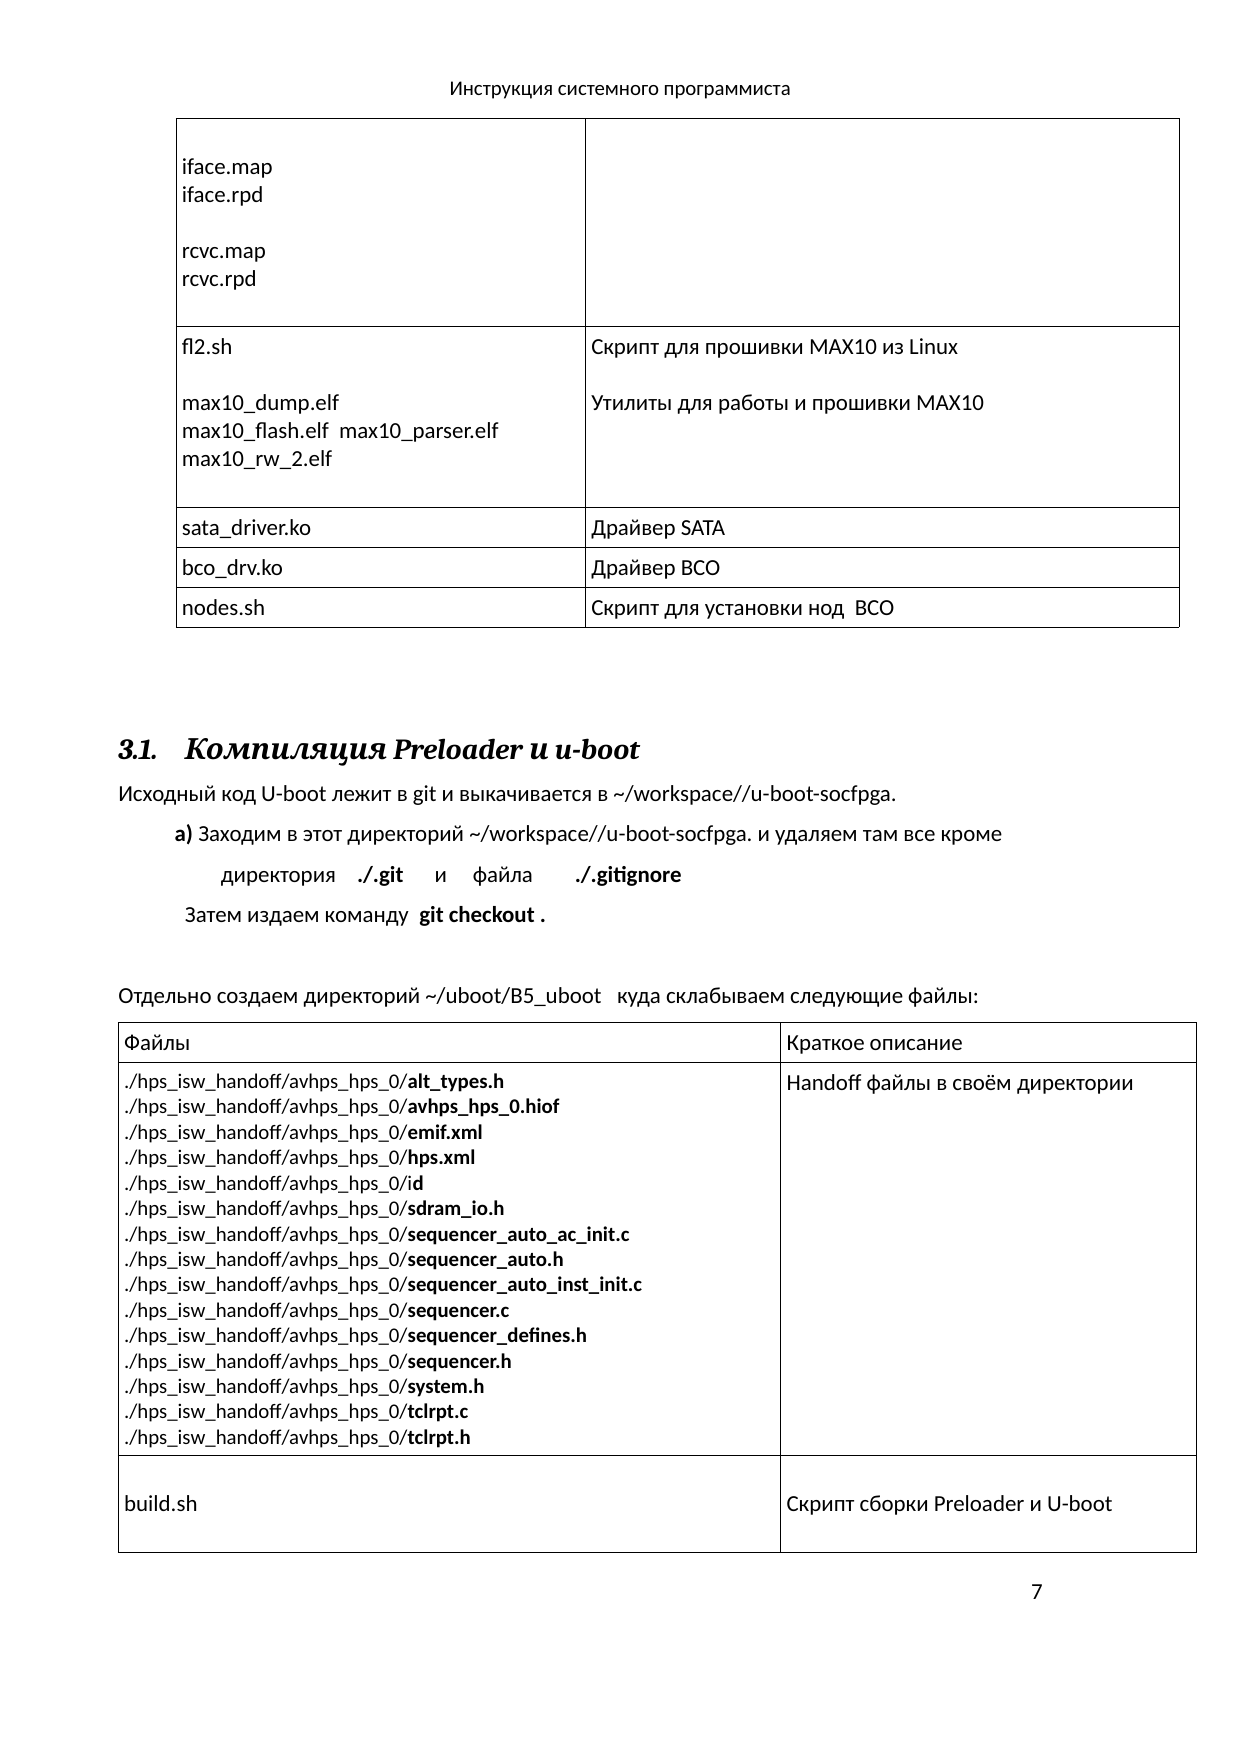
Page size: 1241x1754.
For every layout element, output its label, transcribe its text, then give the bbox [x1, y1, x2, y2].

table_cell fl2.sh max10_dump.elf max10_flash.elf max10_parser.elf max10_rw_2.elf [177, 327, 585, 506]
table_header Краткое описание [781, 1023, 1196, 1062]
table_cell Скрипт для установки нод BCO [586, 588, 1179, 626]
table_cell sata_driver.ko [177, 508, 585, 546]
table_cell Скрипт для прошивки MAX10 из Linux Утилиты для работы и прошивки MAX10 [586, 327, 1179, 506]
table_cell nodes.sh [177, 588, 585, 626]
table_cell ./hps_isw_handoff/avhps_hps_0/alt_types.h ./hps_isw_handoff/avhps_hps_0/avhps_hps_0.hiof ./hps_isw_handoff/avhps_hps_0/emif.xml ./hps_isw_handoff/avhps_hps_0/hps.xml ./hps_isw_handoff/avhps_hps_0/id ./hps_isw_handoff/avhps_hps_0/sdram_io.h ./hps_isw_handoff/avhps_hps_0/sequencer_auto_ac_init.c ./hps_isw_handoff/avhps_hps_0/sequencer_auto.h ./hps_isw_handoff/avhps_hps_0/sequencer_auto_inst_init.c ./hps_isw_handoff/avhps_hps_0/sequencer.c ./hps_isw_handoff/avhps_hps_0/sequencer_defines.h ./hps_isw_handoff/avhps_hps_0/sequencer.h ./hps_isw_handoff/avhps_hps_0/system.h ./hps_isw_handoff/avhps_hps_0/tclrpt.c ./hps_isw_handoff/avhps_hps_0/tclrpt.h [119, 1063, 780, 1455]
subtitle Компиляция Preloader и u-boot [118, 733, 1122, 766]
text Исходный код U-boot лежит в git и выкачивается в ~/workspace//u-boot-socfpga. [118, 779, 1122, 807]
table_cell iface.map iface.rpd rcvc.map rcvc.rpd [177, 119, 585, 326]
text директория ./.git и файла ./.gitignore [174, 860, 1122, 888]
table_cell Скрипт сборки Preloader и U-boot [781, 1456, 1196, 1551]
table_cell bco_drv.ko [177, 548, 585, 586]
table_cell Драйвер SATA [586, 508, 1179, 546]
table_cell Драйвер BCO [586, 548, 1179, 586]
text Отдельно создаем директорий ~/uboot/B5_uboot куда склабываем следующие файлы: [118, 982, 1122, 1009]
text Затем издаем команду git checkout . [174, 901, 1122, 928]
table_cell build.sh [119, 1456, 780, 1551]
text a) Заходим в этот директорий ~/workspace//u-boot-socfpga. и удаляем там все кроме [174, 819, 1122, 847]
table_header Файлы [119, 1023, 780, 1062]
table_cell [586, 119, 1179, 326]
table_cell Handoff файлы в своём директории [781, 1063, 1196, 1455]
